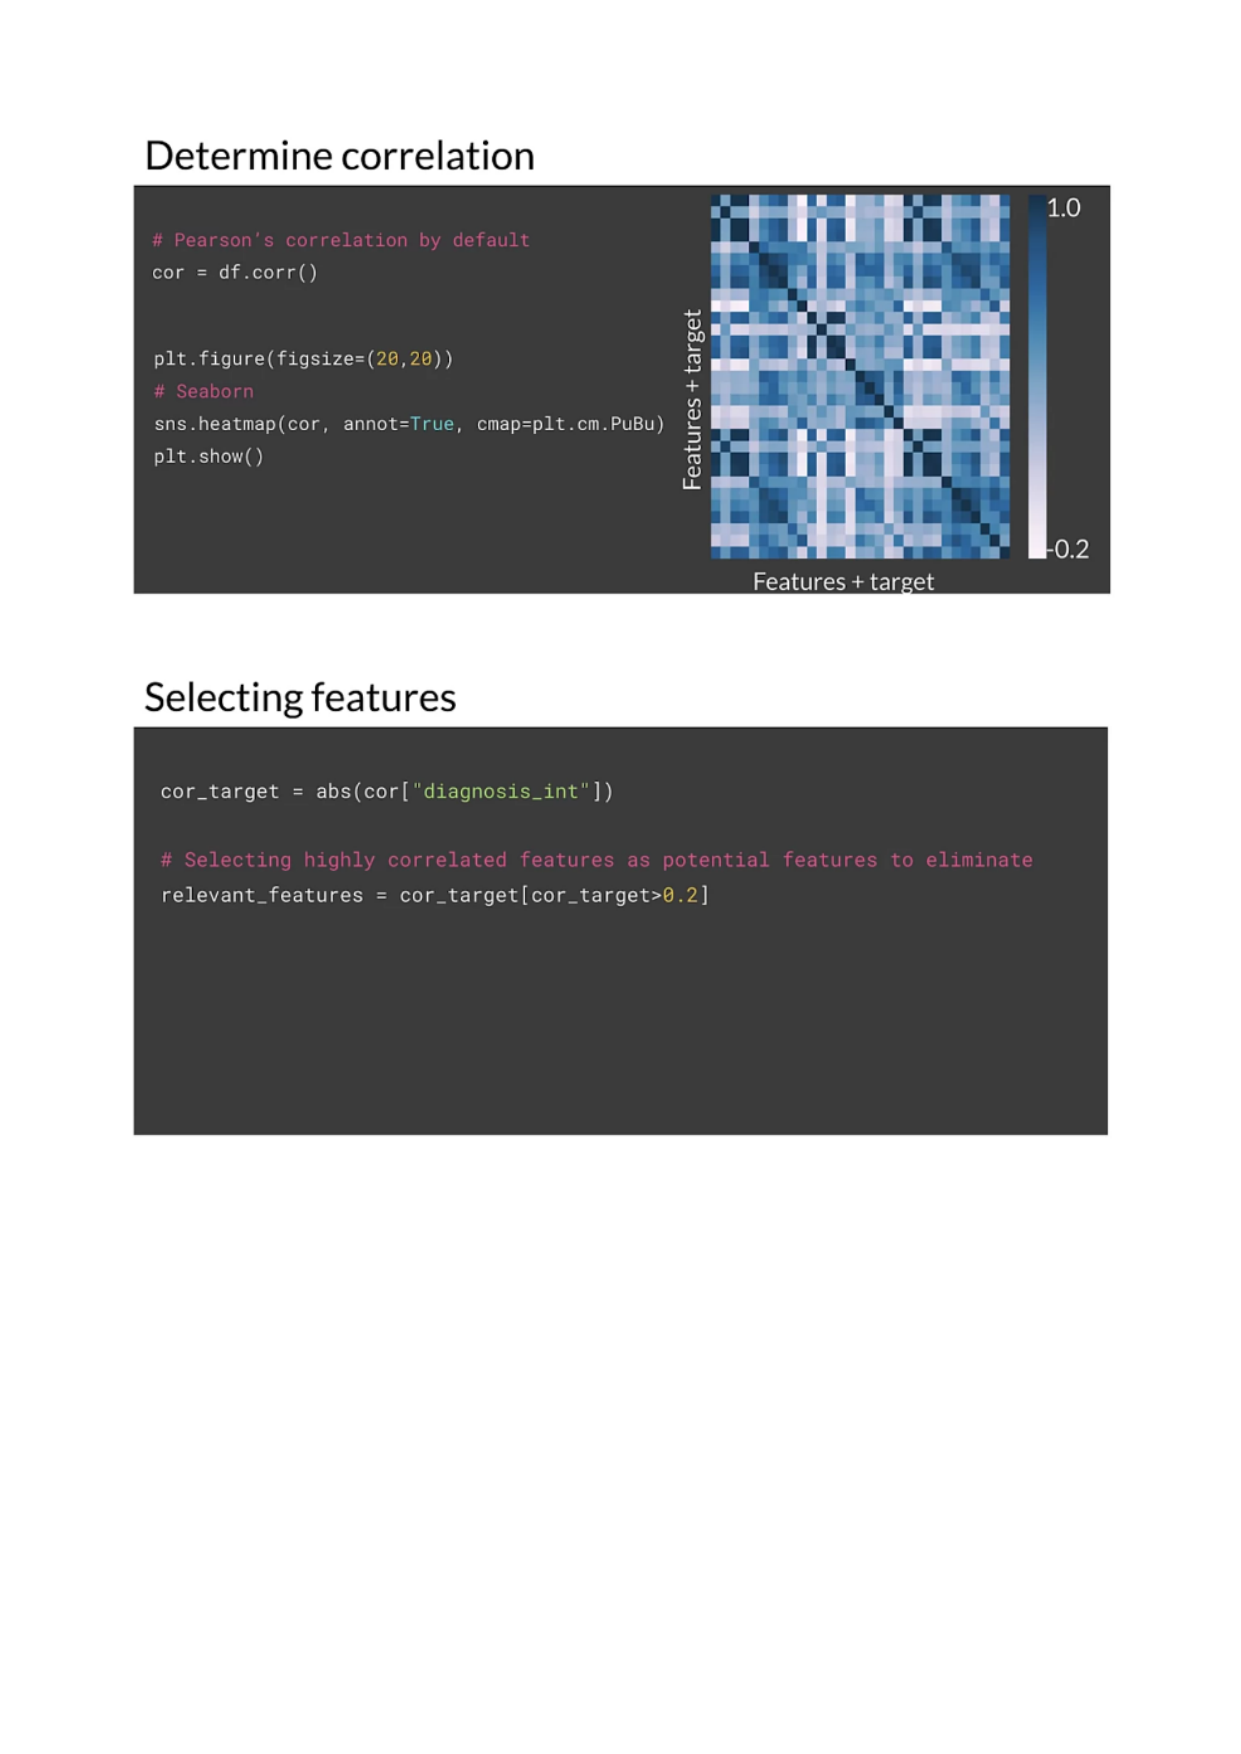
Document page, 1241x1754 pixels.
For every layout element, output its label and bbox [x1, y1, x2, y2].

picture [118, 118, 1123, 609]
picture [118, 666, 1123, 1149]
